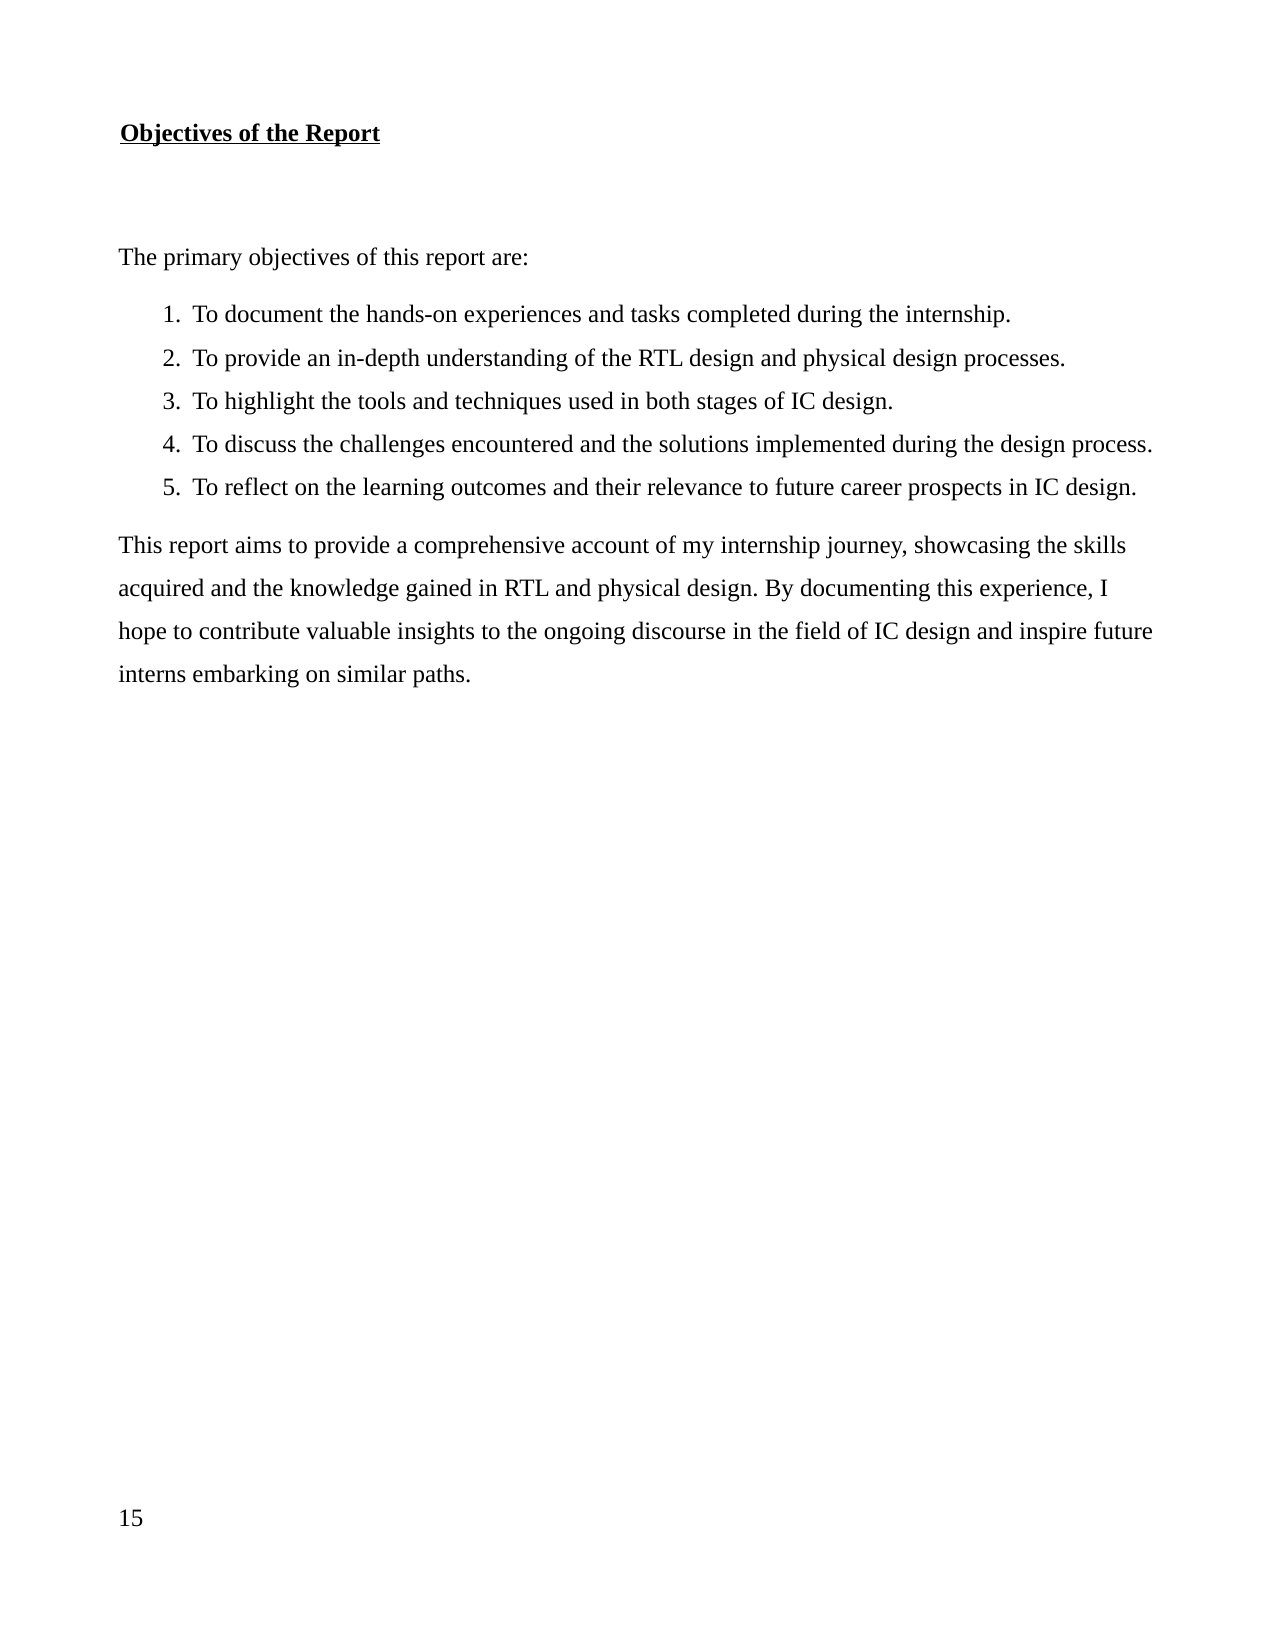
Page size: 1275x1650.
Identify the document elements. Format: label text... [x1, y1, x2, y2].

list To highlight the tools and techniques used in both stages of IC design. [162, 386, 1157, 414]
list To provide an in-depth understanding of the RTL design and physical design processes. [162, 343, 1157, 371]
list To document the hands-on experiences and tasks completed during the internship. [162, 299, 1157, 328]
list To reflect on the learning outcomes and their relevance to future career prospects in IC design. [162, 472, 1157, 501]
subtitle Objectives of the Report [118, 118, 1157, 147]
list To discuss the challenges encountered and the solutions implemented during the design process. [162, 429, 1157, 458]
text The primary objectives of this report are: [118, 242, 1157, 271]
text This report aims to provide a comprehensive account of my internship journey, showcasing the skills acquired and the knowledge gained in RTL and physical design. By documenting this experience, I hope to contribute valuable insights to the ongoing discourse in the field of IC design and inspire future interns embarking on similar paths. [118, 530, 1157, 688]
